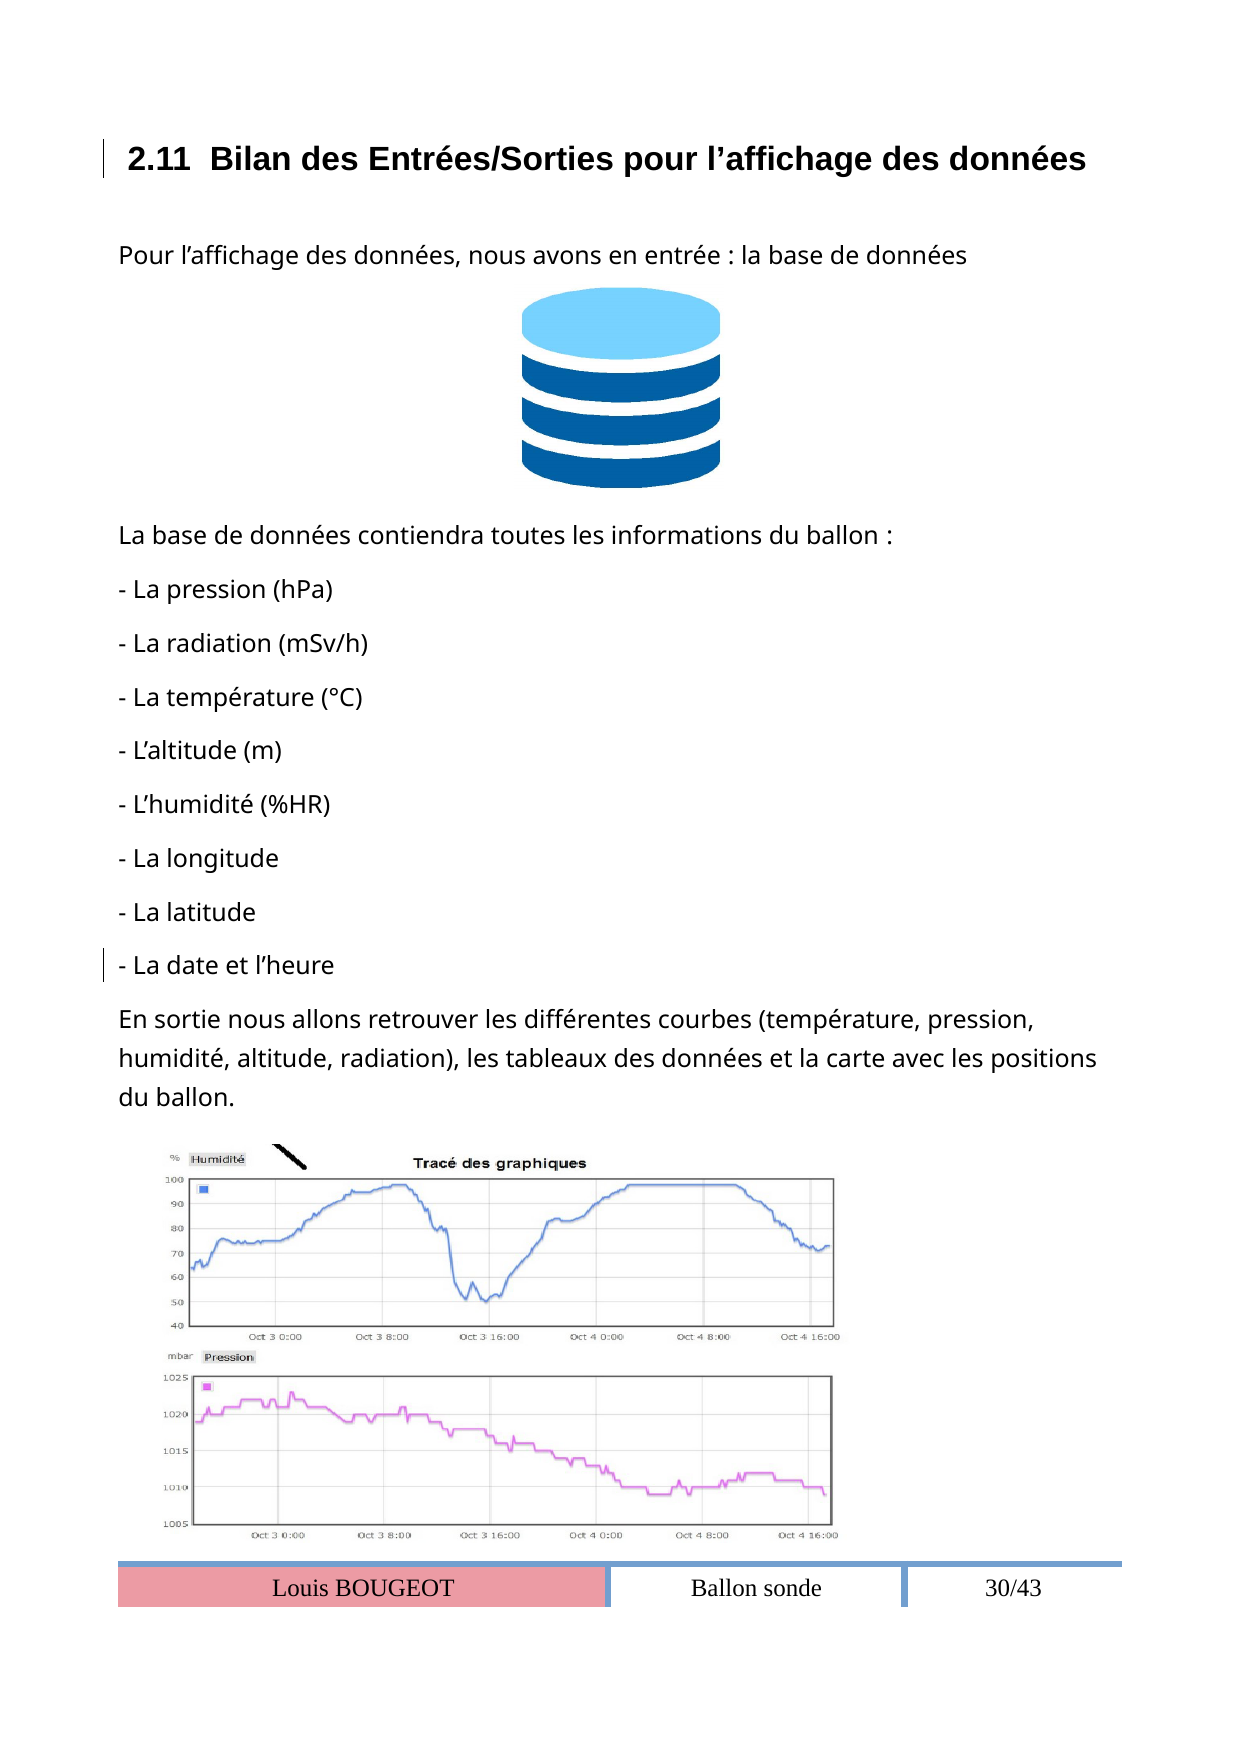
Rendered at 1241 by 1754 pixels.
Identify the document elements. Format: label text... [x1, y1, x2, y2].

subtitle Bilan des Entrées/Sorties pour l’affichage des données [118, 139, 1122, 178]
text - La longitude [118, 840, 1122, 874]
text - La radiation (mSv/h) [118, 625, 1122, 659]
text - La date et l’heure [118, 948, 1122, 982]
picture [665, 284, 725, 490]
text Pour l’affichage des données, nous avons en entrée : la base de données [118, 238, 1122, 272]
text - La pression (hPa) [118, 572, 1122, 606]
text La base de données contiendra toutes les informations du ballon : [118, 518, 1122, 552]
text - L’humidité (%HR) [118, 787, 1122, 821]
text - L’altitude (m) [118, 733, 1122, 767]
text En sortie nous allons retrouver les différentes courbes (température, pression, humidité, altitude, radiation), les tableaux des données et la carte avec les positions du ballon. [118, 1002, 1122, 1114]
text - La température (°C) [118, 679, 1122, 713]
text - La latitude [118, 894, 1122, 928]
picture [162, 1144, 862, 1543]
